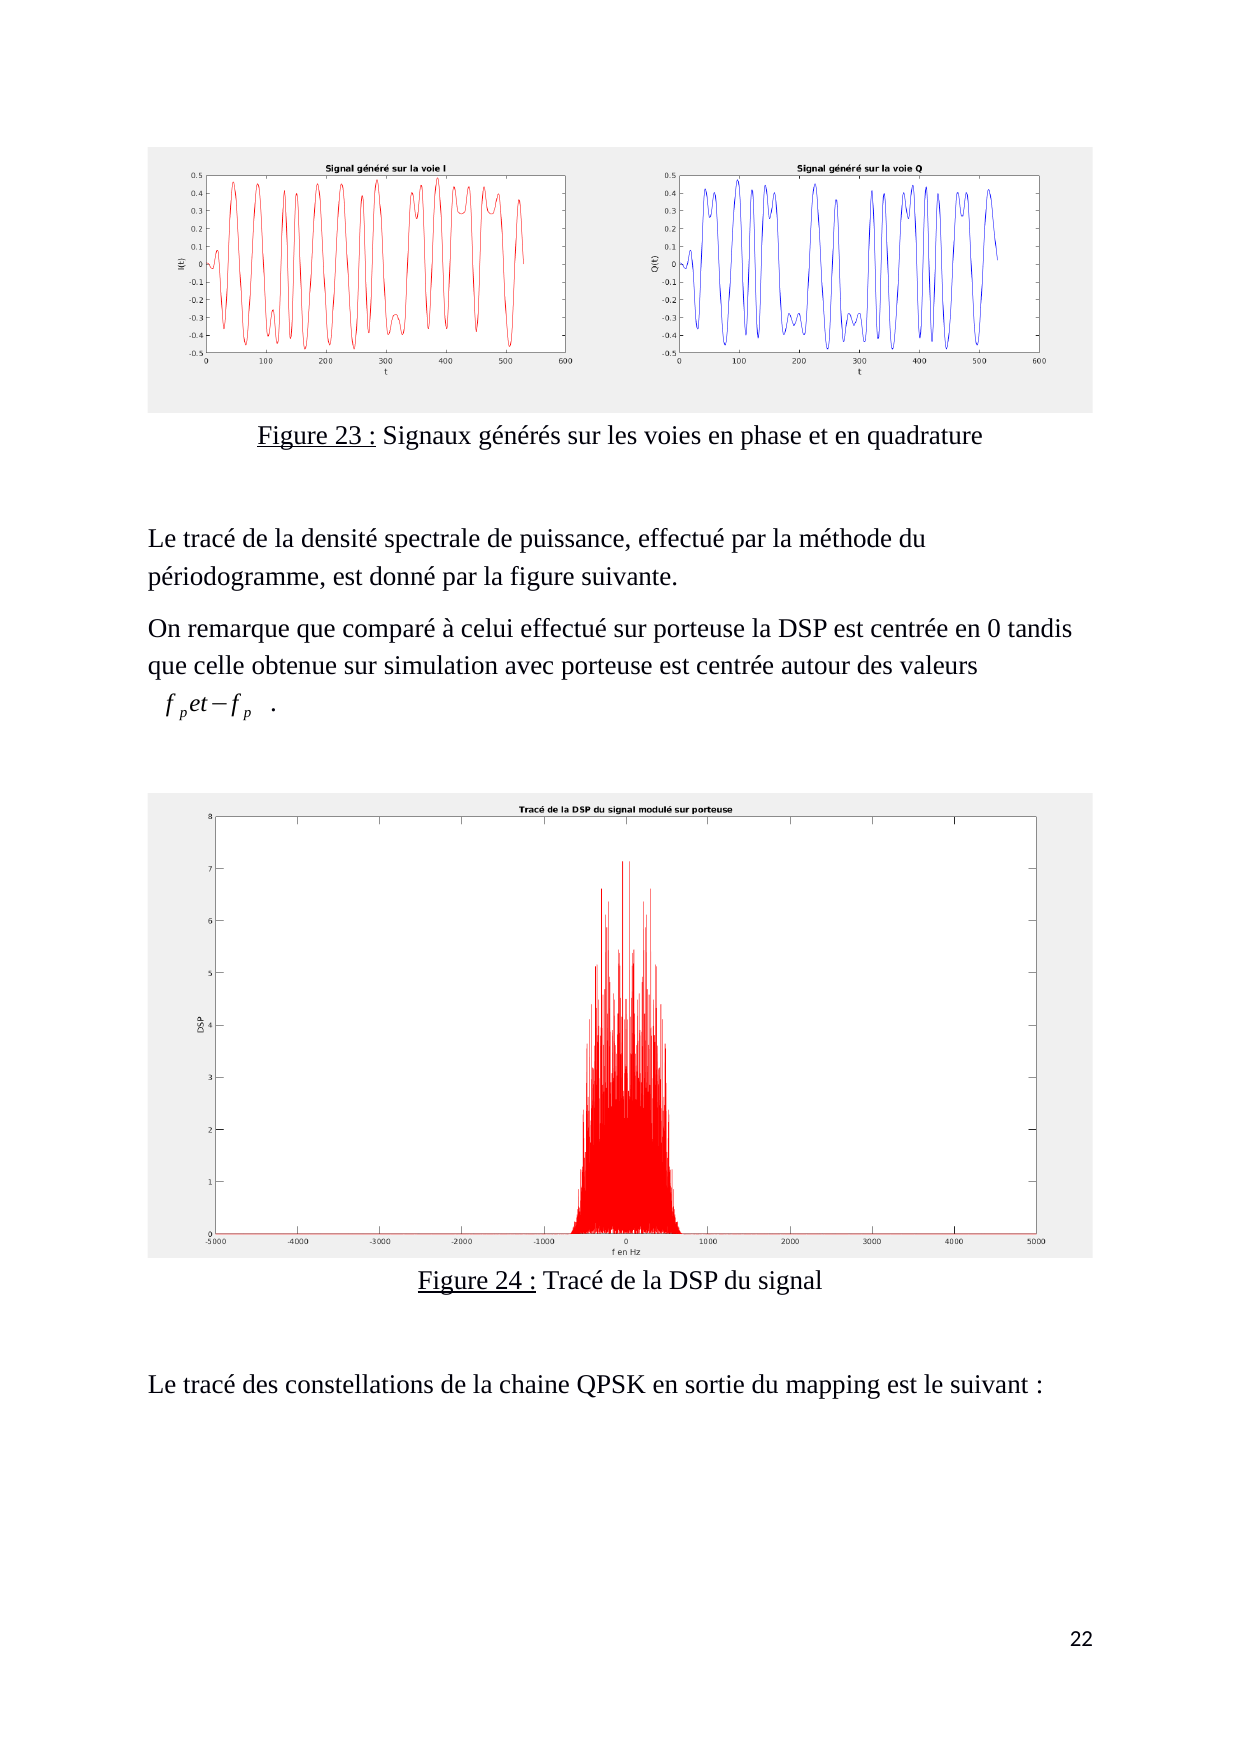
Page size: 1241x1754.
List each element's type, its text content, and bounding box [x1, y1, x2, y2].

text On remarque que comparé à celui effectué sur porteuse la DSP est centrée en 0 tandis que celle obtenue sur simulation avec porteuse est centrée autour des valeurs . [148, 612, 1093, 721]
picture [147, 793, 1093, 1258]
text Le tracé de la densité spectrale de puissance, effectué par la méthode du périodogramme, est donné par la figure suivante. [148, 523, 1093, 591]
picture [147, 147, 1093, 413]
text Le tracé des constellations de la chaine QPSK en sortie du mapping est le suivant : [148, 1368, 1093, 1399]
text Figure 24 : Tracé de la DSP du signal [148, 1258, 1093, 1295]
text Figure 23 : Signaux générés sur les voies en phase et en quadrature [148, 413, 1093, 450]
